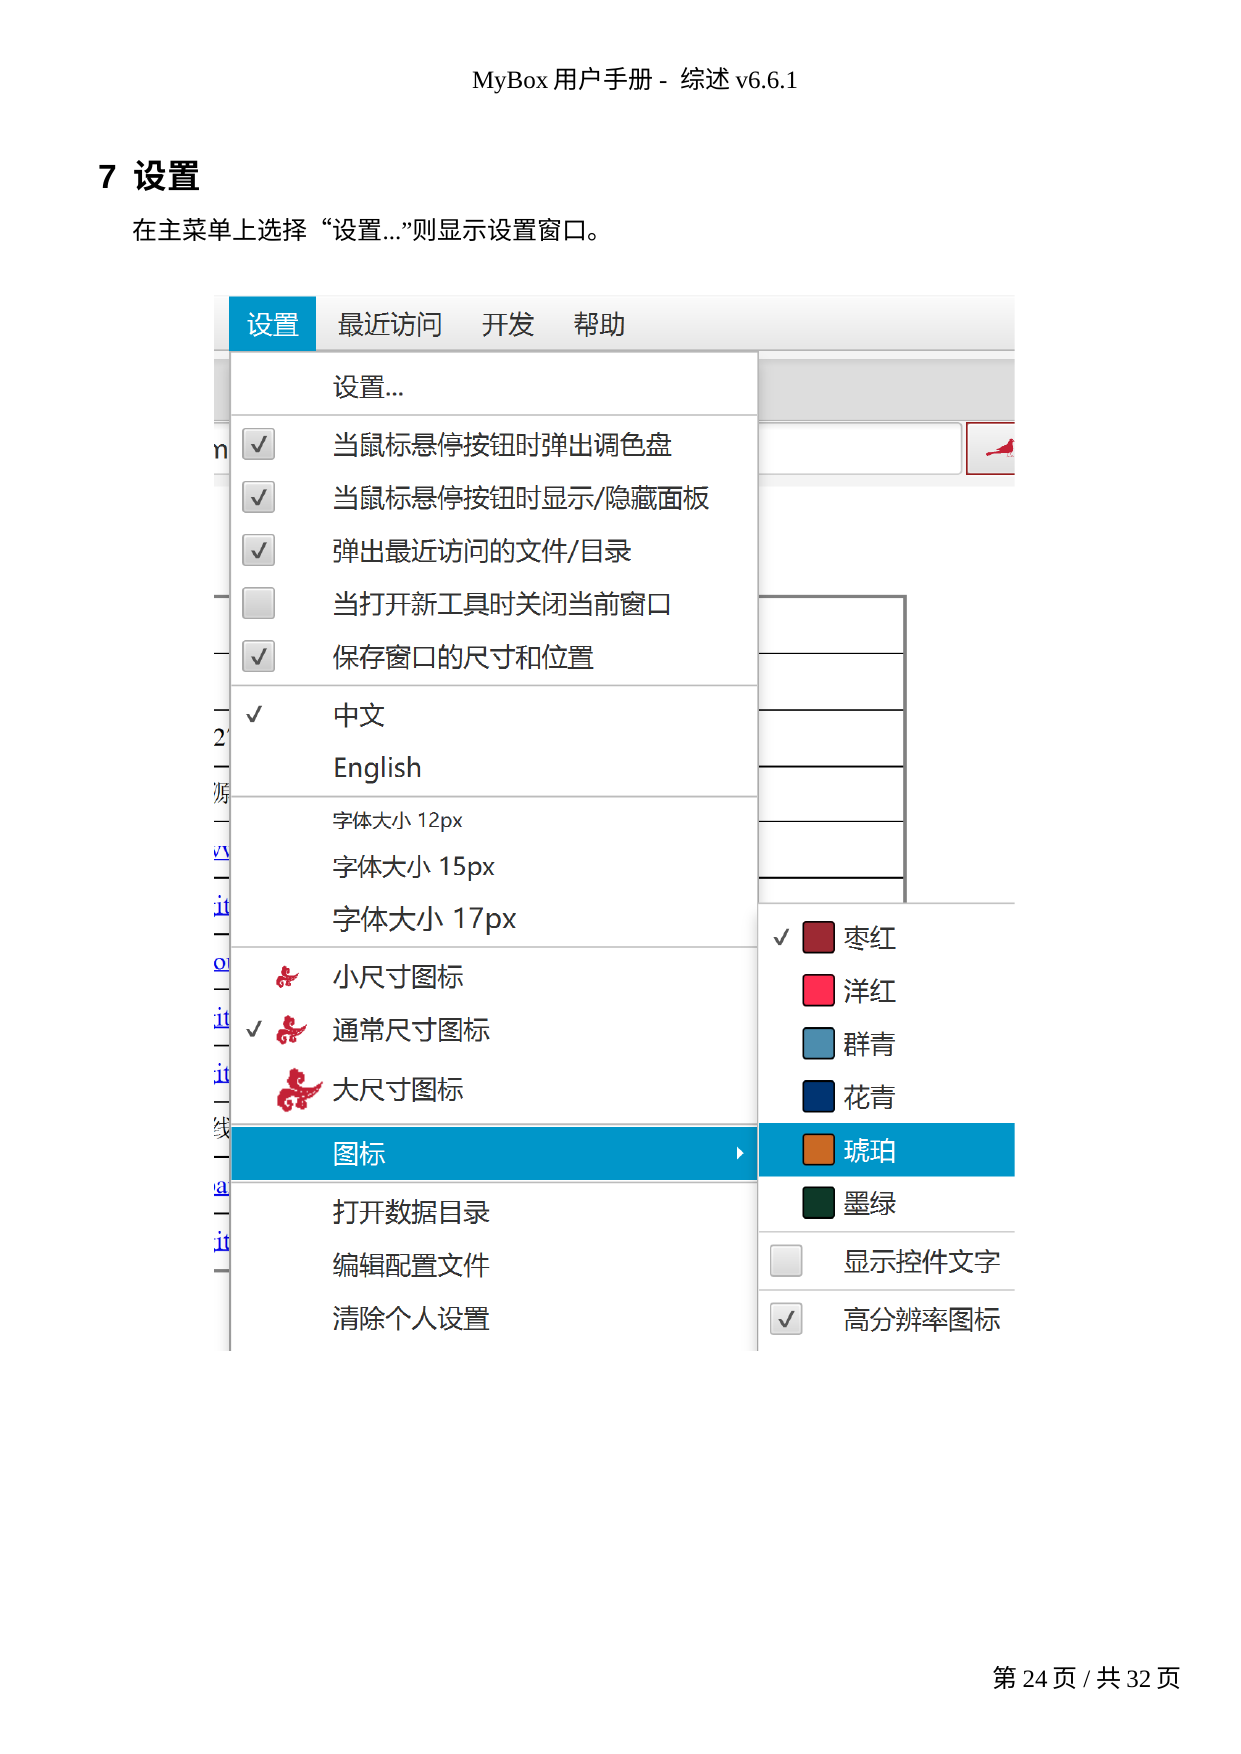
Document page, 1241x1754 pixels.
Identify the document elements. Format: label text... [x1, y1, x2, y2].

picture [847, 1141, 854, 1160]
picture [213, 294, 1015, 1351]
picture [804, 1135, 834, 1164]
text 在主菜单上选择“设置...”则显示设置窗口。 [88, 211, 1181, 247]
subtitle 设置 [88, 150, 1181, 198]
picture [362, 1142, 366, 1165]
picture [878, 1141, 894, 1162]
